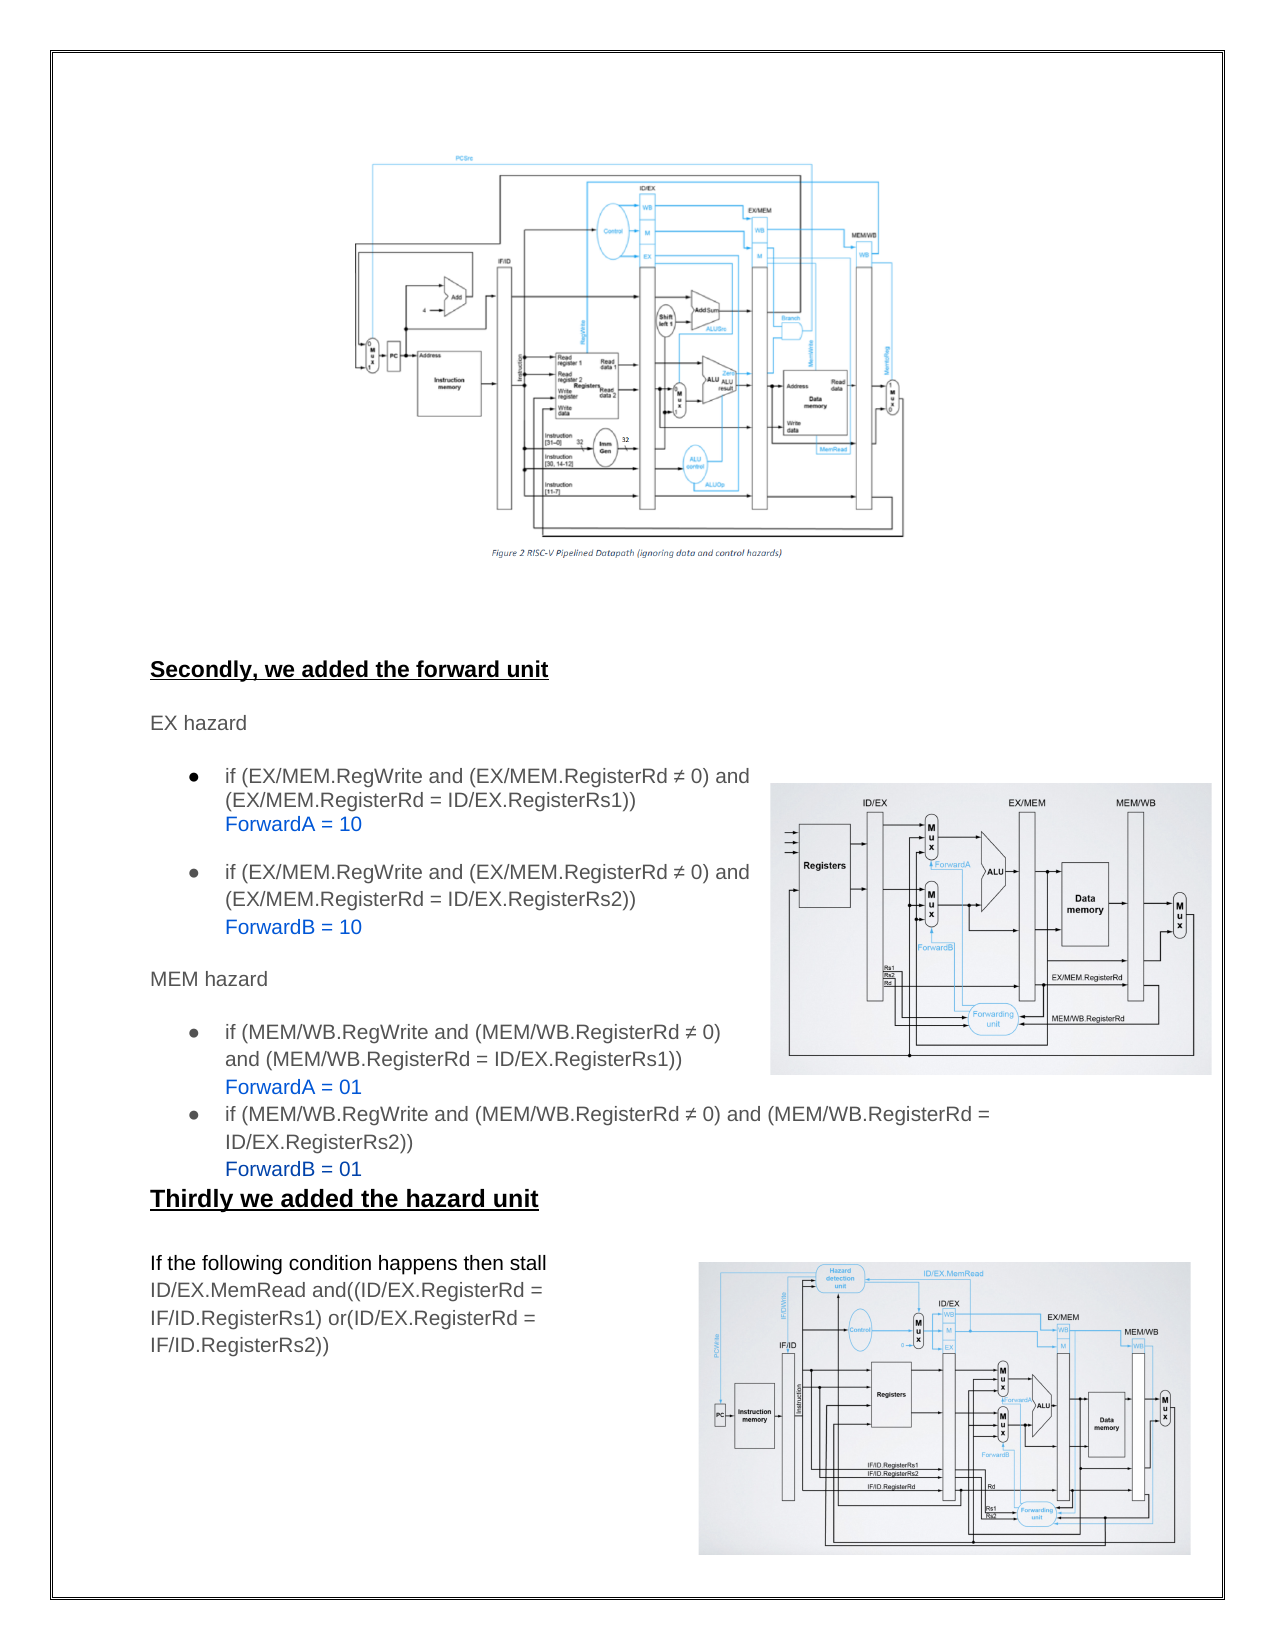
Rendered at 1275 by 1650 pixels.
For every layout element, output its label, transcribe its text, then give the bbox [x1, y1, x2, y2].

picture [770, 783, 1212, 1075]
text Thirdly we added the hazard unit [150, 1184, 1125, 1213]
text ForwardB = 10 [150, 914, 770, 938]
text ForwardB = 01 [150, 1157, 1125, 1181]
list if (EX/MEM.RegWrite and (EX/MEM.RegisterRd ≠ 0) and (EX/MEM.RegisterRd = ID/EX.RegisterRs2)) [187, 859, 770, 911]
text ForwardA = 10 [225, 812, 770, 836]
text If the following condition happens then stall [150, 1251, 1125, 1274]
text ID/EX.MemRead and ((ID/EX.RegisterRd = IF/ID.RegisterRs1) or (ID/EX.RegisterRd = IF/ID.RegisterRs2)) [150, 1278, 698, 1357]
text Secondly, we added the forward unit [150, 656, 1125, 682]
text ForwardA = 01 [225, 1074, 1125, 1098]
list if (MEM/WB.RegWrite and (MEM/WB.RegisterRd ≠ 0) and (MEM/WB.RegisterRd = ID/EX.RegisterRs1)) [187, 1019, 770, 1071]
text MEM hazard [150, 967, 770, 991]
picture [698, 1262, 1191, 1555]
list if (EX/MEM.RegWrite and (EX/MEM.RegisterRd ≠ 0) and (EX/MEM.RegisterRd = ID/EX.RegisterRs1)) [187, 764, 1125, 812]
text EX hazard [150, 711, 1125, 735]
picture [332, 150, 943, 562]
list if (MEM/WB.RegWrite and (MEM/WB.RegisterRd ≠ 0) and (MEM/WB.RegisterRd = ID/EX.RegisterRs2)) [187, 1102, 1125, 1153]
